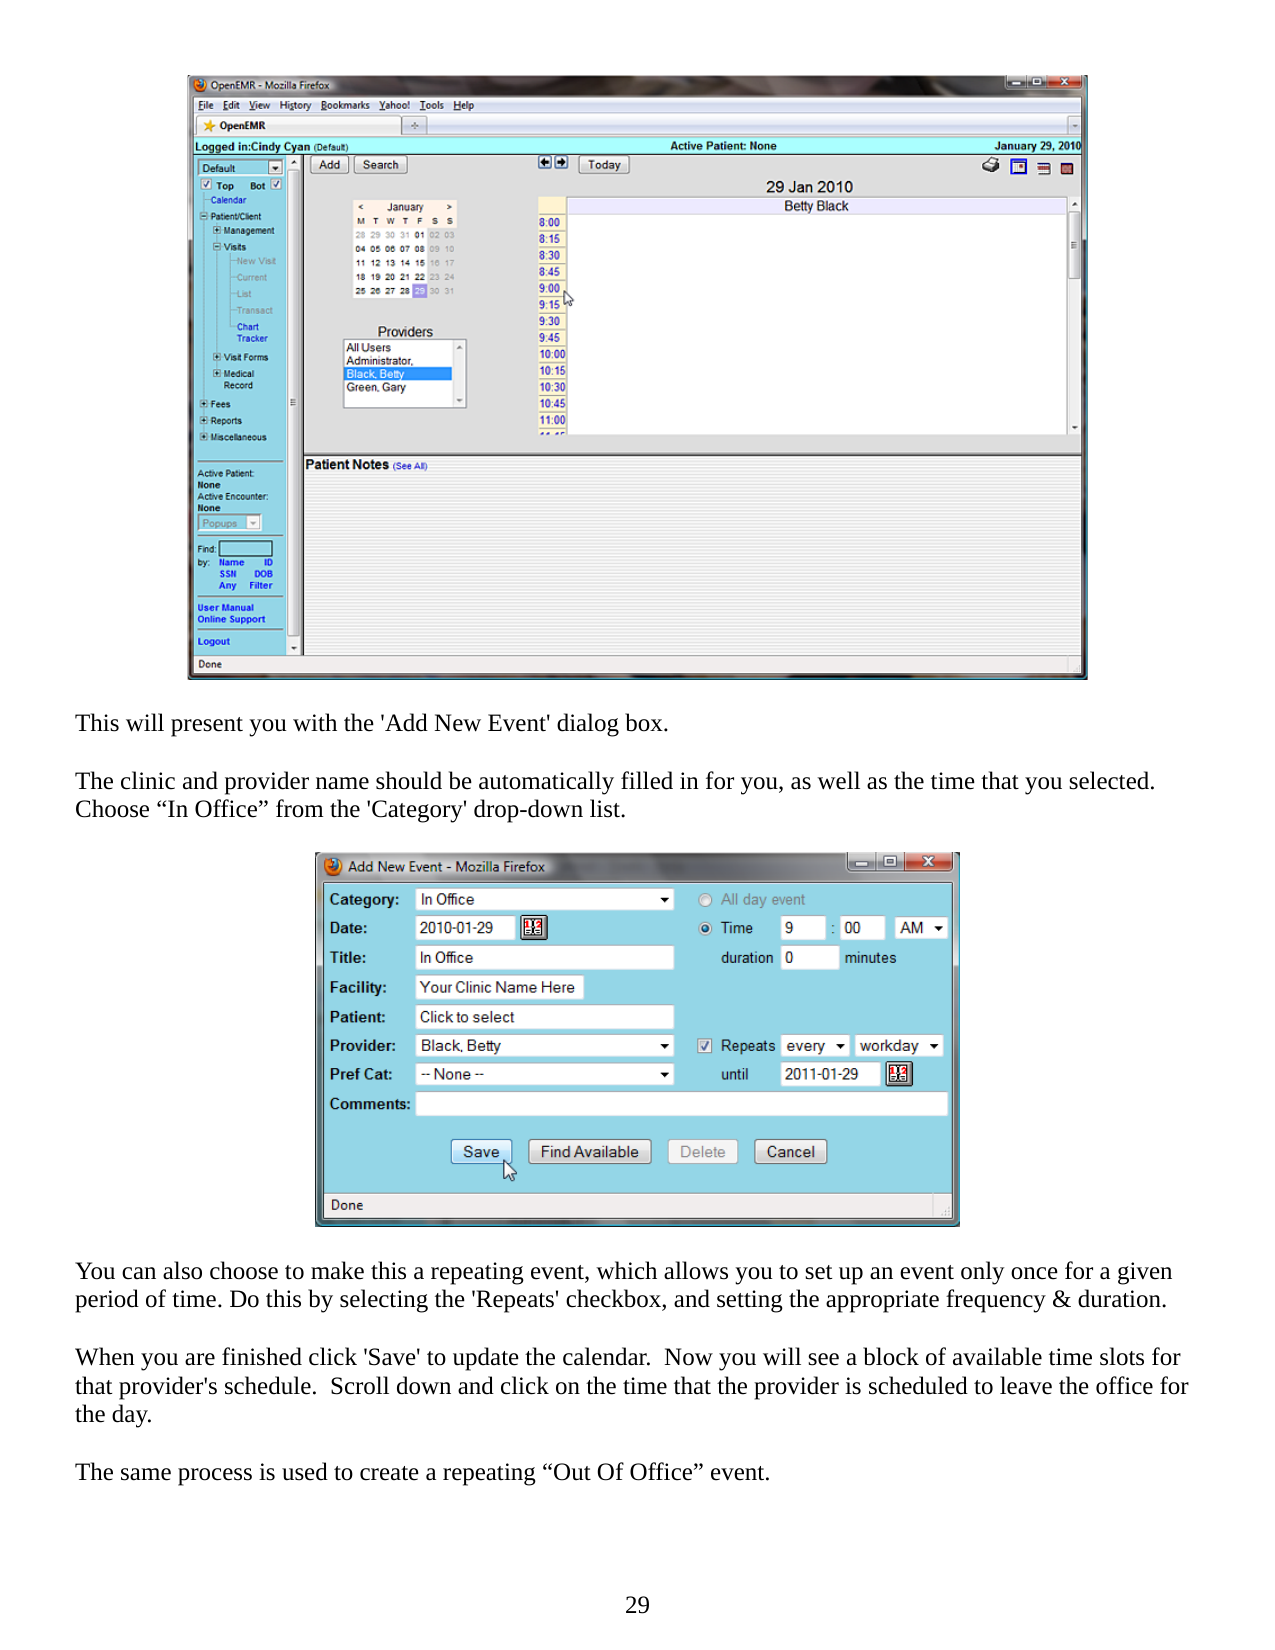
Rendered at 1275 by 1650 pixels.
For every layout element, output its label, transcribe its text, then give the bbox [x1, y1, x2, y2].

picture [187, 75, 1088, 680]
text The clinic and provider name should be automatically filled in for you, as well as the time that you selected. Choose “In Office” from the 'Category' drop-down list. [75, 766, 1200, 823]
text You can also choose to make this a repeating event, which allows you to set up an event only once for a given period of time. Do this by selecting the 'Repeats' checkbox, and setting the appropriate frequency & duration. [75, 1256, 1200, 1313]
text When you are finished click 'Save' to update the calendar. Now you will see a block of available time slots for that provider's schedule. Scroll down and click on the time that the provider is scheduled to leave the office for the day. [75, 1342, 1200, 1428]
picture [315, 852, 960, 1227]
text The same process is used to create a repeating “Out Of Office” event. [75, 1457, 1200, 1486]
text This will present you with the 'Add New Event' dialog box. [75, 708, 1200, 737]
